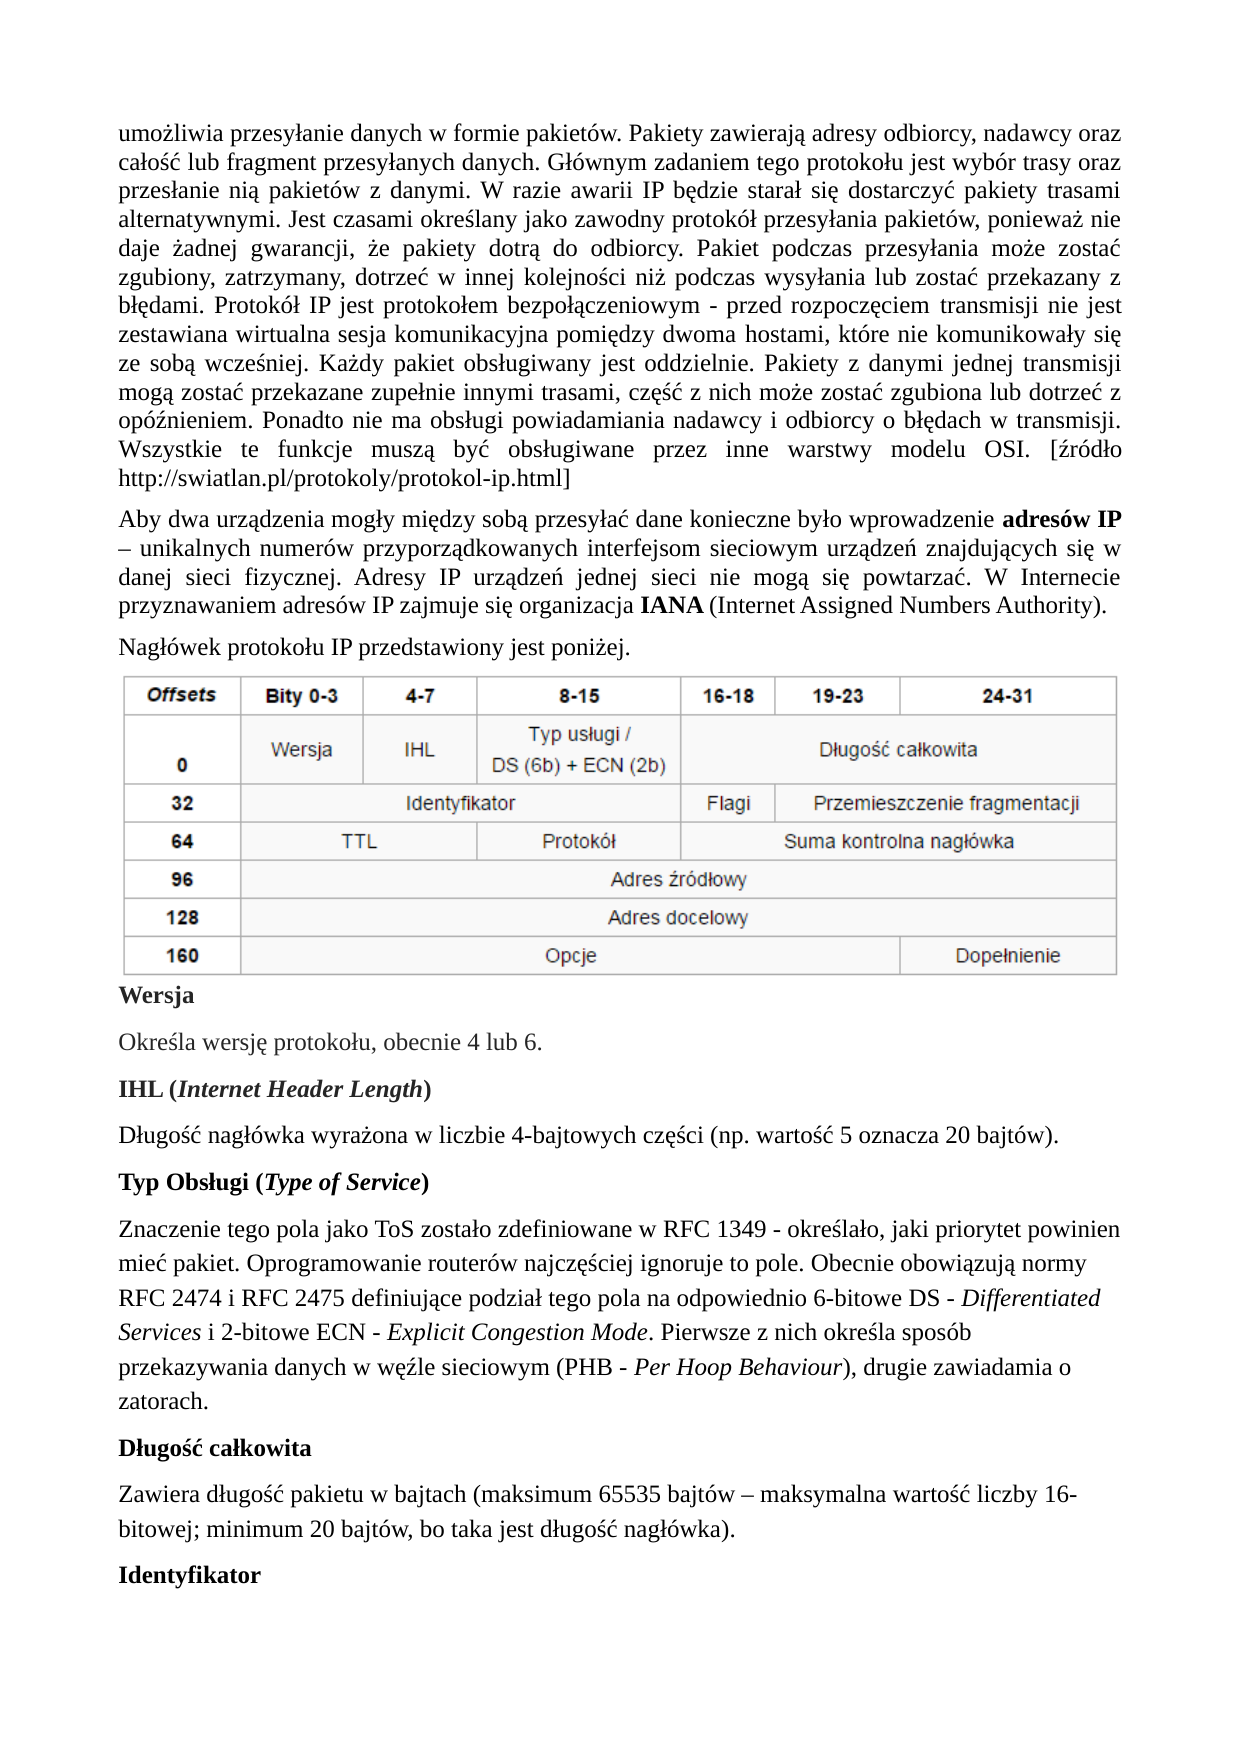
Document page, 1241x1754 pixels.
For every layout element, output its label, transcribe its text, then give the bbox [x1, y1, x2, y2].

text umożliwia przesyłanie danych w formie pakietów. Pakiety zawierają adresy odbiorcy, nadawcy oraz całość lub fragment przesyłanych danych. Głównym zadaniem tego protokołu jest wybór trasy oraz przesłanie nią pakietów z danymi. W razie awarii IP będzie starał się dostarczyć pakiety trasami alternatywnymi. Jest czasami określany jako zawodny protokół przesyłania pakietów, ponieważ nie daje żadnej gwarancji, że pakiety dotrą do odbiorcy. Pakiet podczas przesyłania może zostać zgubiony, zatrzymany, dotrzeć w innej kolejności niż podczas wysyłania lub zostać przekazany z błędami. Protokół IP jest protokołem bezpołączeniowym - przed rozpoczęciem transmisji nie jest zestawiana wirtualna sesja komunikacyjna pomiędzy dwoma hostami, które nie komunikowały się ze sobą wcześniej. Każdy pakiet obsługiwany jest oddzielnie. Pakiety z danymi jednej transmisji mogą zostać przekazane zupełnie innymi trasami, część z nich może zostać zgubiona lub dotrzeć z opóźnieniem. Ponadto nie ma obsługi powiadamiania nadawcy i odbiorcy o błędach w transmisji. Wszystkie te funkcje muszą być obsługiwane przez inne warstwy modelu OSI. [źródło http://swiatlan.pl/protokoly/protokol-ip.html] [118, 118, 1122, 492]
list Zawiera długość pakietu w bajtach (maksimum 65535 bajtów – maksymalna wartość liczby 16-bitowej; minimum 20 bajtów, bo taka jest długość nagłówka). [118, 1474, 1122, 1543]
text Nagłówek protokołu IP przedstawiony jest poniżej. [118, 632, 1122, 660]
picture [118, 672, 1123, 981]
list Znaczenie tego pola jako ToS zostało zdefiniowane w RFC 1349 - określało, jaki priorytet powinien mieć pakiet. Oprogramowanie routerów najczęściej ignoruje to pole. Obecnie obowiązują normy RFC 2474 i RFC 2475 definiujące podział tego pola na odpowiednio 6-bitowe DS - Differentiated Services i 2-bitowe ECN - Explicit Congestion Mode. Pierwsze z nich określa sposób przekazywania danych w węźle sieciowym (PHB - Per Hoop Behaviour), drugie zawiadamia o zatorach. [118, 1208, 1122, 1415]
list Długość nagłówka wyrażona w liczbie 4-bajtowych części (np. wartość 5 oznacza 20 bajtów). [118, 1115, 1122, 1149]
subtitle Wersja [118, 981, 1122, 1009]
subtitle Typ Obsługi (Type of Service) [118, 1162, 1122, 1196]
text Aby dwa urządzenia mogły między sobą przesyłać dane konieczne było wprowadzenie adresów IP – unikalnych numerów przyporządkowanych interfejsom sieciowym urządzeń znajdujących się w danej sieci fizycznej. Adresy IP urządzeń jednej sieci nie mogą się powtarzać. W Internecie przyznawaniem adresów IP zajmuje się organizacja IANA (Internet Assigned Numbers Authority). [118, 504, 1122, 619]
subtitle IHL (Internet Header Length) [118, 1068, 1122, 1102]
list Określa wersję protokołu, obecnie 4 lub 6. [118, 1021, 1122, 1056]
subtitle Identyfikator [118, 1555, 1122, 1589]
subtitle Długość całkowita [118, 1427, 1122, 1461]
